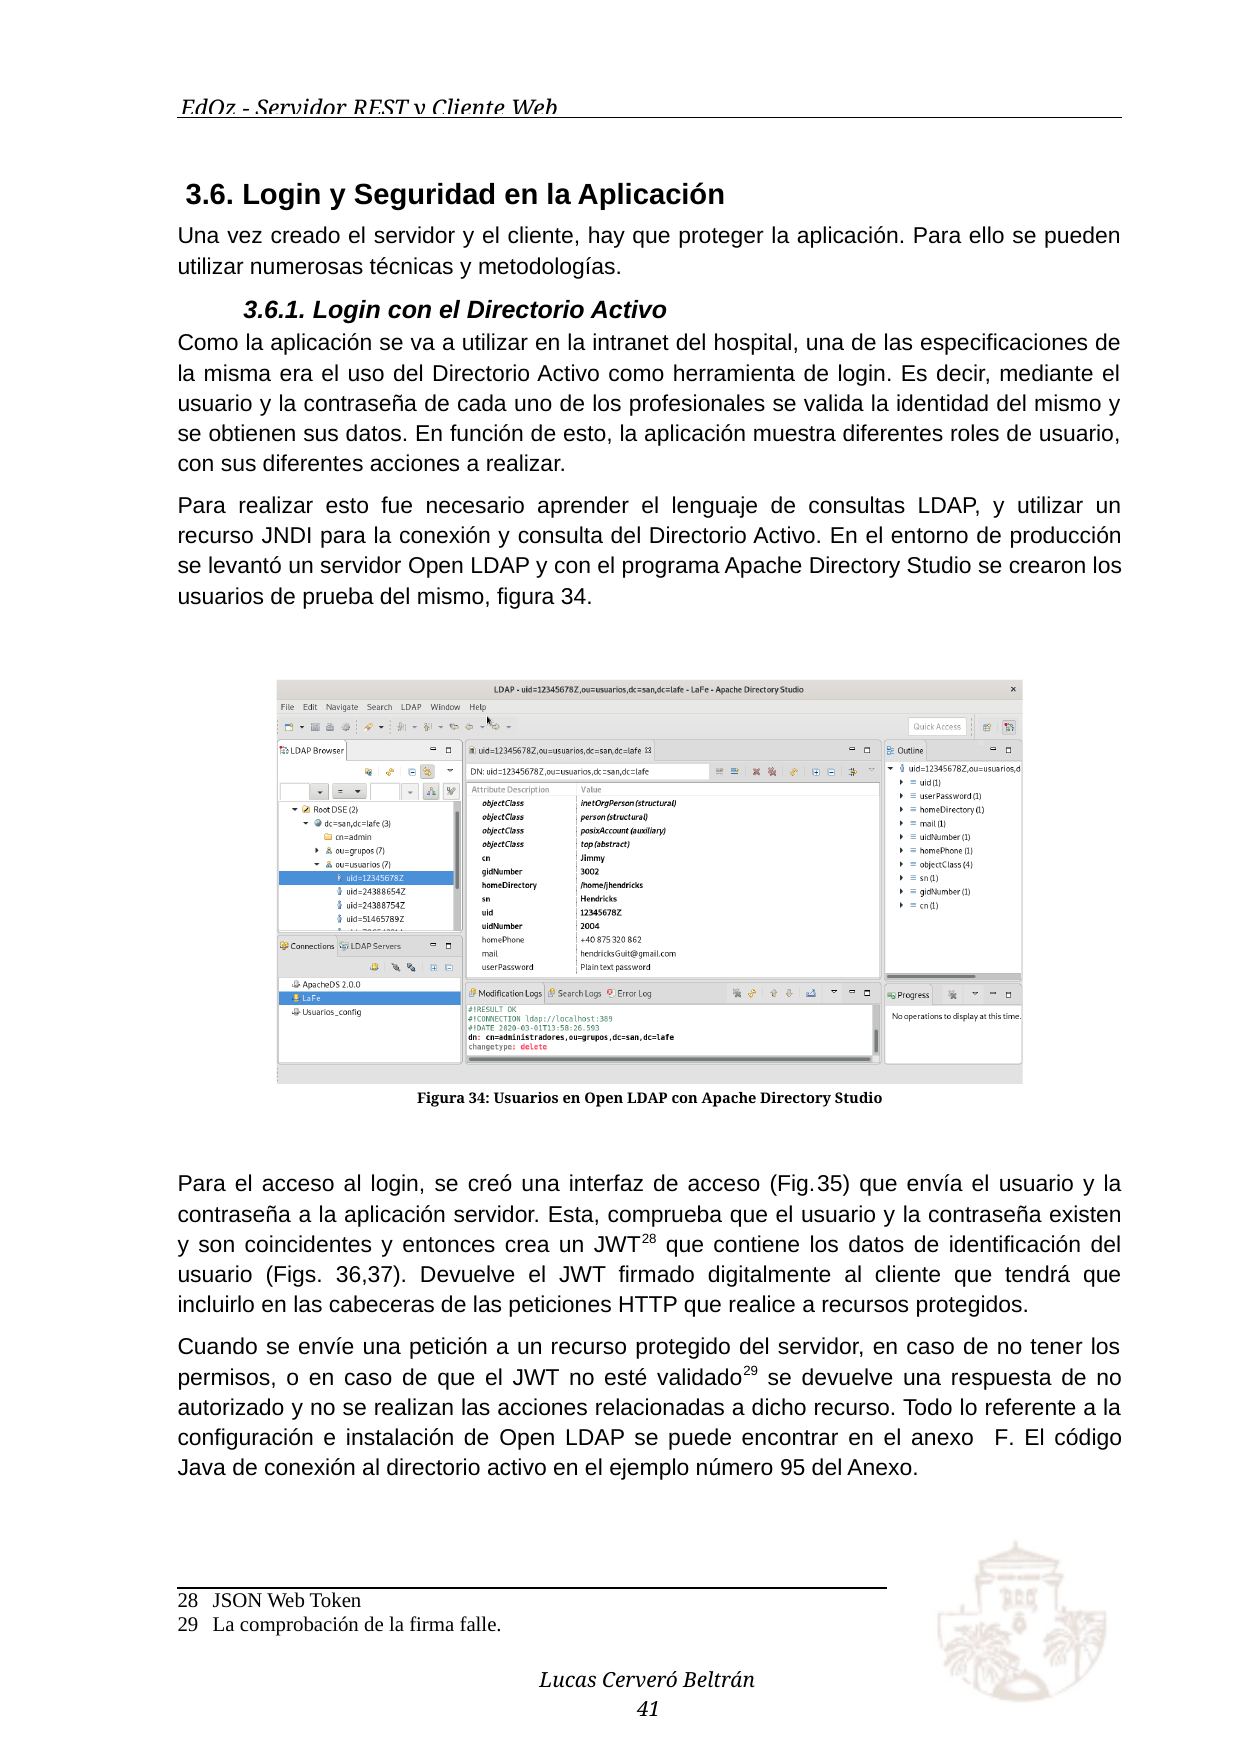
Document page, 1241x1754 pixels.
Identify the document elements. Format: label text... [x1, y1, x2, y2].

list Login con el Directorio Activo [177, 294, 1122, 323]
text Para realizar esto fue necesario aprender el lenguaje de consultas LDAP, y utilizar un recurso JNDI para la conexión y consulta del Directorio Activo. En el entorno de producción se levantó un servidor Open LDAP y con el programa Apache Directory Studio se crearon los usuarios de prueba del mismo, figura 34. [177, 492, 1122, 609]
text Una vez creado el servidor y el cliente, hay que proteger la aplicación. Para ello se pueden utilizar numerosas técnicas y metodologías. [177, 222, 1122, 279]
text Cuando se envíe una petición a un recurso protegido del servidor, en caso de no tener los permisos, o en caso de que el JWT no esté validado se devuelve una respuesta de no autorizado y no se realizan las acciones relacionadas a dicho recurso. Todo lo referente a la configuración e instalación de Open LDAP se puede encontrar en el anexo F. El código Java de conexión al directorio activo en el ejemplo número 95 del Anexo. [177, 1333, 1122, 1480]
text JSON Web Token [177, 1588, 1122, 1612]
picture [276, 679, 1023, 1084]
text La comprobación de la firma falle. [177, 1612, 1122, 1636]
text Figura 34: Usuarios en Open LDAP con Apache Directory Studio [277, 1084, 1023, 1108]
text Para el acceso al login, se creó una interfaz de acceso (Fig.35) que envía el usuario y la contraseña a la aplicación servidor. Esta, comprueba que el usuario y la contraseña existen y son coincidentes y entonces crea un JWT que contiene los datos de identificación del usuario (Figs. 36,37). Devuelve el JWT firmado digitalmente al cliente que tendrá que incluirlo en las cabeceras de las peticiones HTTP que realice a recursos protegidos. [177, 1170, 1122, 1318]
text Como la aplicación se va a utilizar en la intranet del hospital, una de las especificaciones de la misma era el uso del Directorio Activo como herramienta de login. Es decir, mediante el usuario y la contraseña de cada uno de los profesionales se valida la identidad del mismo y se obtienen sus datos. En función de esto, la aplicación muestra diferentes roles de usuario, con sus diferentes acciones a realizar. [177, 329, 1122, 476]
list Login y Seguridad en la Aplicación [177, 177, 1122, 211]
